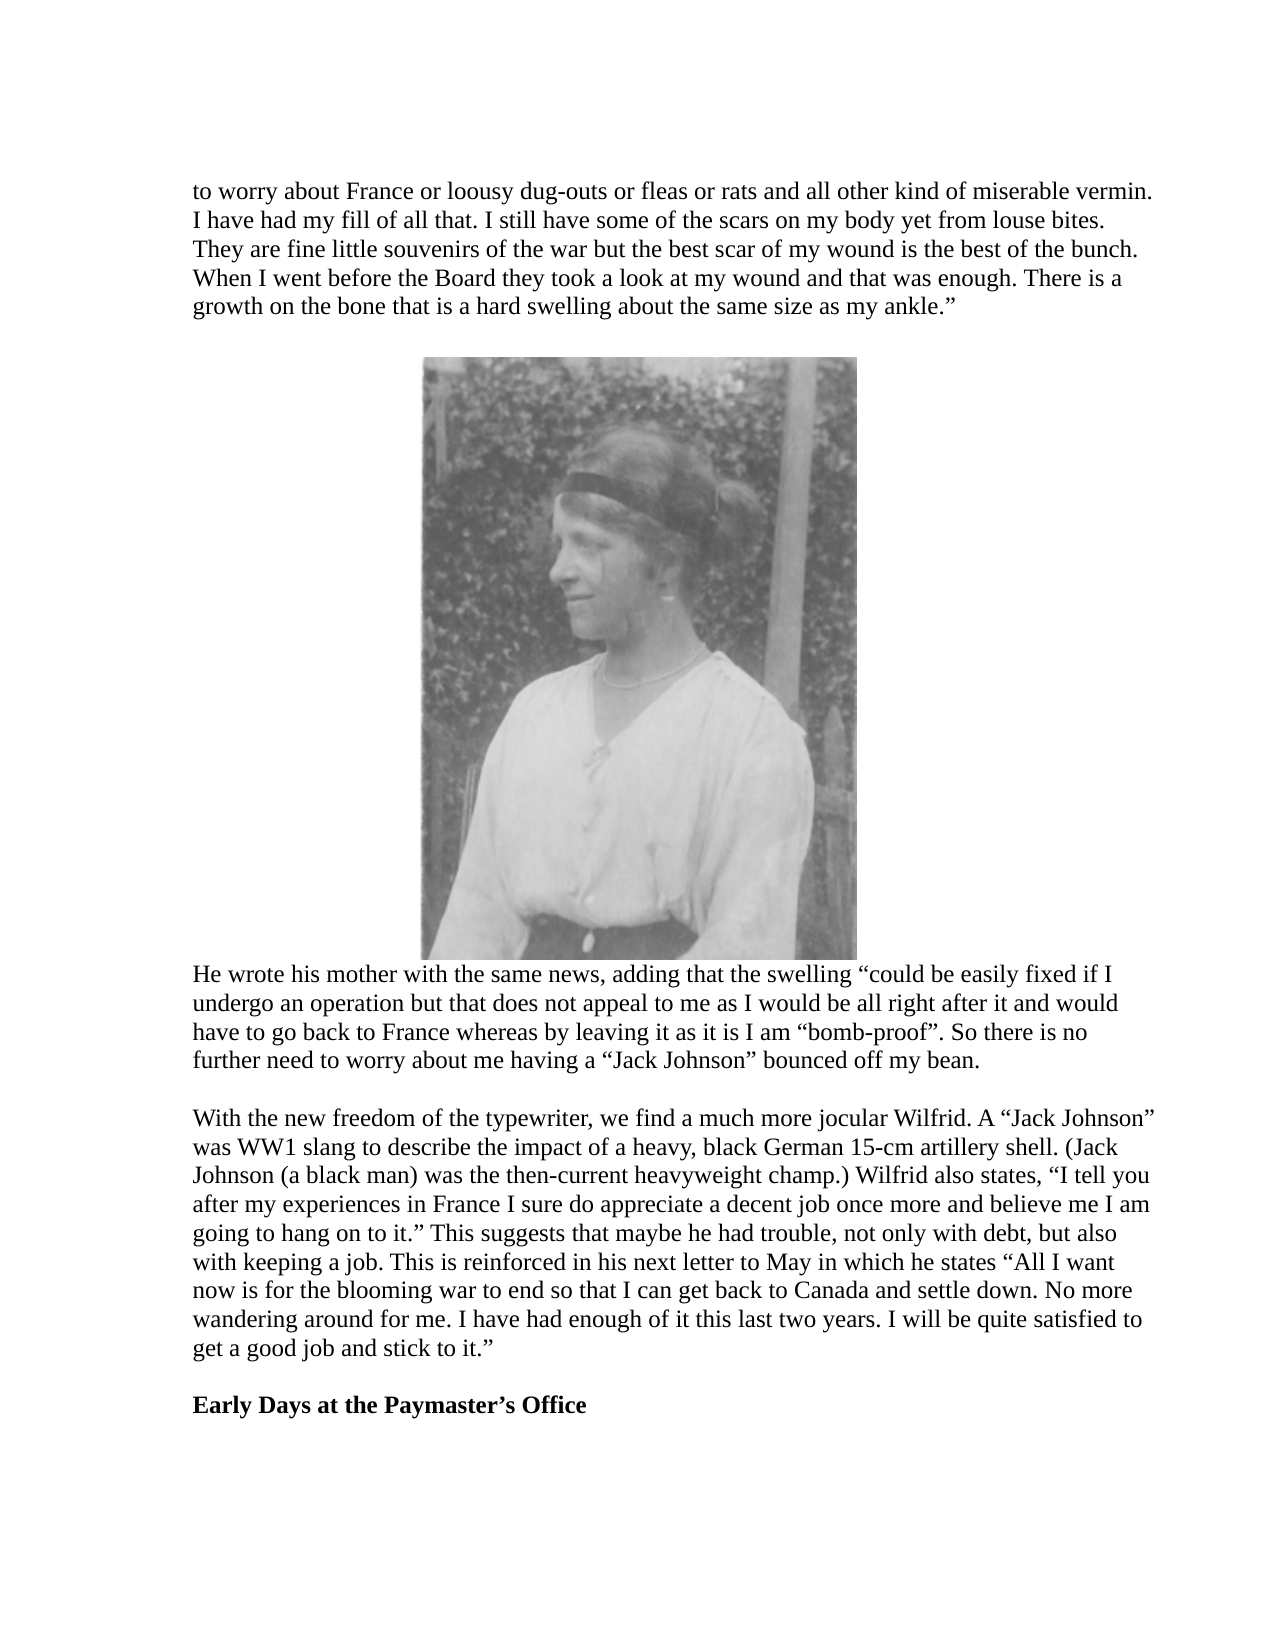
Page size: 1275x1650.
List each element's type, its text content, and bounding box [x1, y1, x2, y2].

picture [418, 357, 857, 960]
text to worry about France or loousy dug-outs or fleas or rats and all other kind of miserable vermin. I have had my fill of all that. I still have some of the scars on my body yet from louse bites. They are fine little souvenirs of the war but the best scar of my wound is the best of the bunch. When I went before the Board they took a look at my wound and that was enough. There is a growth on the bone that is a hard swelling about the same size as my ankle.” [192, 176, 1158, 320]
text He wrote his mother with the same news, adding that the swelling “could be easily fixed if I undergo an operation but that does not appeal to me as I would be all right after it and would have to go back to France whereas by leaving it as it is I am “bomb-proof”. So there is no further need to worry about me having a “Jack Johnson” bounced off my bean. [192, 349, 1158, 1074]
text Early Days at the Paymaster’s Office [192, 1391, 1158, 1419]
text With the new freedom of the typewriter, we find a much more jocular Wilfrid. A “Jack Johnson” was WW1 slang to describe the impact of a heavy, black German 15-cm artillery shell. (Jack Johnson (a black man) was the then-current heavyweight champ.) Wilfrid also states, “I tell you after my experiences in France I sure do appreciate a decent job once more and believe me I am going to hang on to it.” This suggests that maybe he had trouble, not only with debt, but also with keeping a job. This is reinforced in his next letter to May in which he states “All I want now is for the blooming war to end so that I can get back to Canada and settle down. No more wandering around for me. I have had enough of it this last two years. I will be quite satisfied to get a good job and stick to it.” [192, 1103, 1158, 1362]
